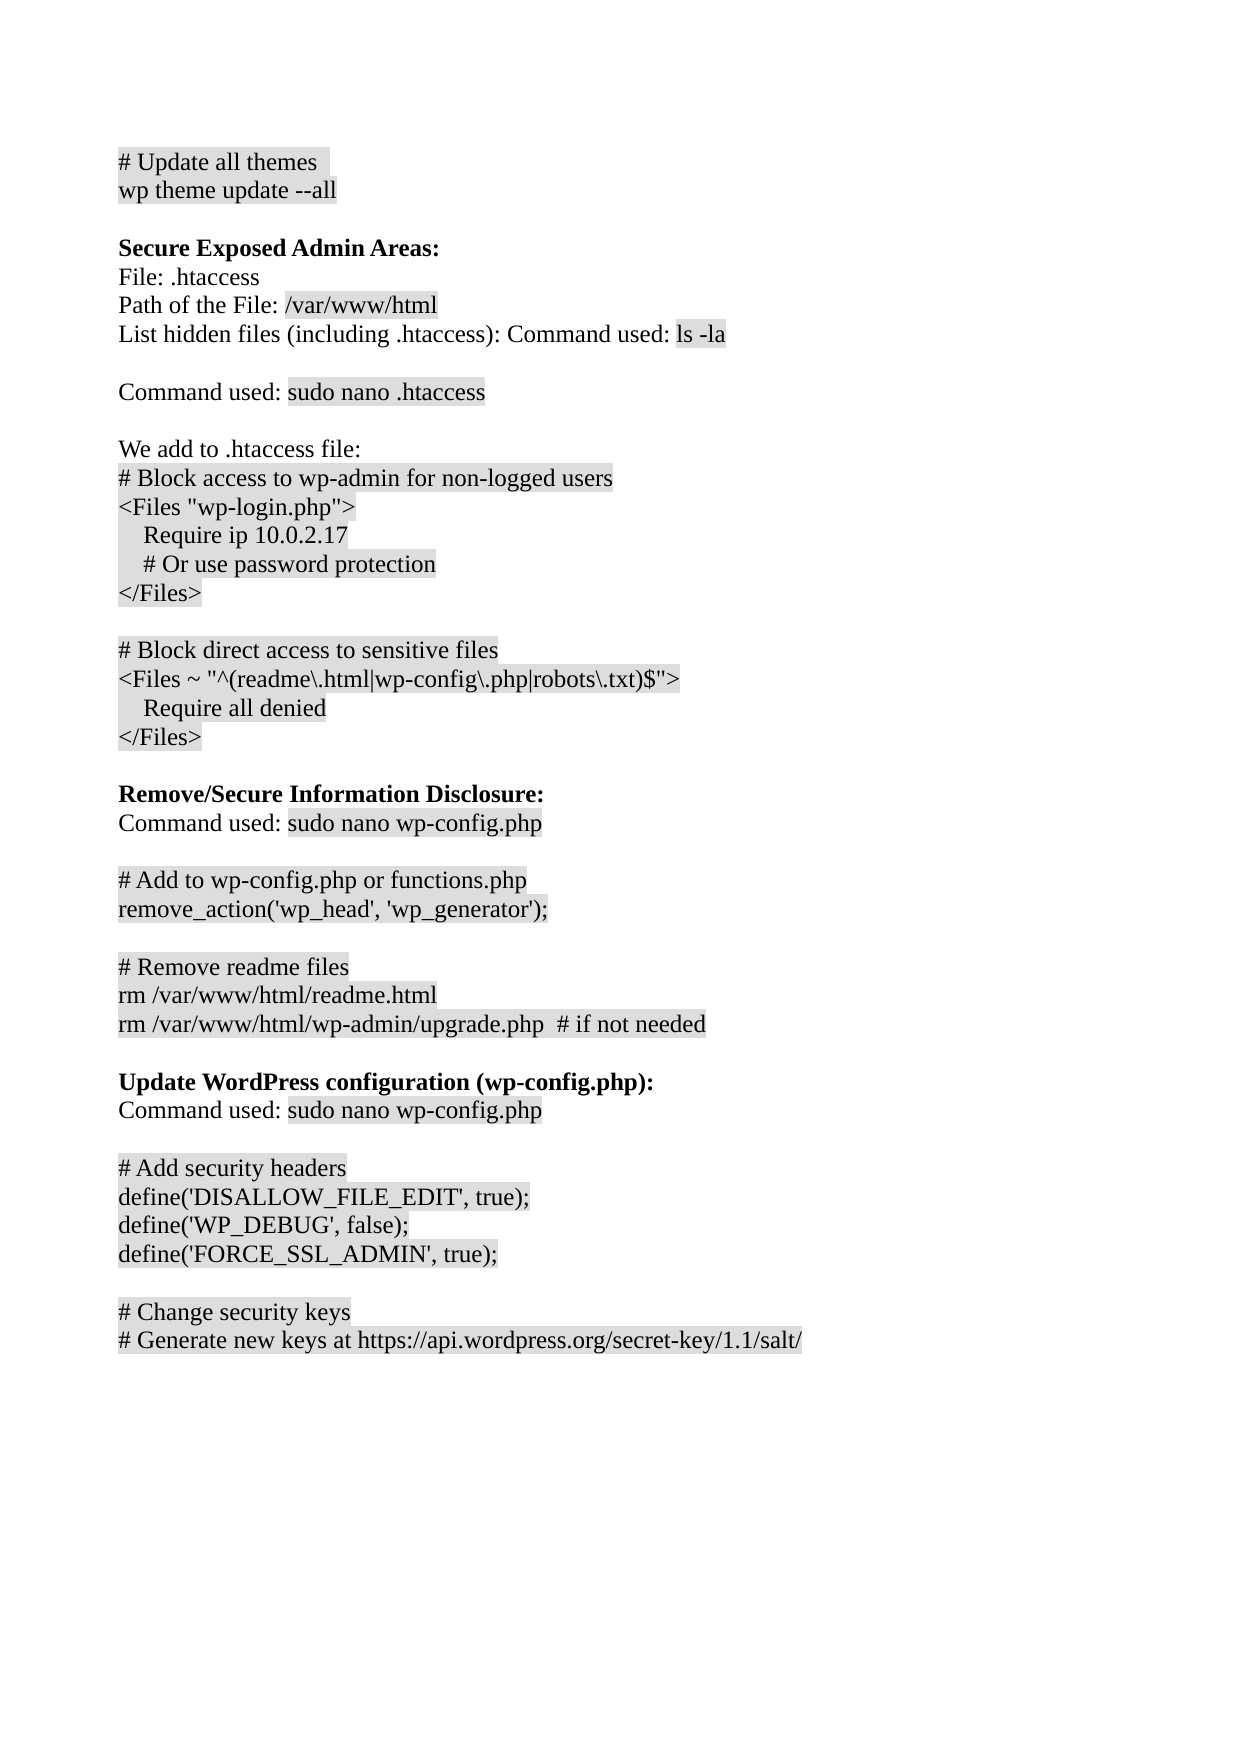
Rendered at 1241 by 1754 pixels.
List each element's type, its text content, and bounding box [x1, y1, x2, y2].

text Secure Exposed Admin Areas: [118, 233, 1122, 262]
text define('WP_DEBUG', false); [118, 1211, 1122, 1239]
text rm /var/www/html/readme.html [118, 981, 1122, 1009]
text Require ip 10.0.2.17 [118, 521, 1122, 549]
text # Change security keys [118, 1297, 1122, 1326]
text # Add to wp-config.php or functions.php [118, 866, 1122, 894]
text # Block direct access to sensitive files [118, 636, 1122, 664]
text </Files> [118, 578, 1122, 607]
text # Remove readme files [118, 952, 1122, 981]
text remove_action('wp_head', 'wp_generator'); [118, 894, 1122, 923]
text Path of the File: /var/www/html [118, 291, 1122, 319]
text </Files> [118, 722, 1122, 751]
text List hidden files (including .htaccess): Command used: ls -la [118, 319, 1122, 348]
text Require all denied [118, 693, 1122, 722]
text File: .htaccess [118, 262, 1122, 291]
text wp theme update --all [118, 176, 1122, 204]
text rm /var/www/html/wp-admin/upgrade.php # if not needed [118, 1009, 1122, 1038]
text Remove/Secure Information Disclosure: [118, 779, 1122, 808]
text Command used: sudo nano wp-config.php [118, 808, 1122, 837]
text # Or use password protection [118, 549, 1122, 578]
text define('FORCE_SSL_ADMIN', true); [118, 1239, 1122, 1268]
text <Files ~ "^(readme\.html|wp-config\.php|robots\.txt)$"> [118, 664, 1122, 693]
text # Block access to wp-admin for non-logged users [118, 463, 1122, 492]
text <Files "wp-login.php"> [118, 492, 1122, 521]
text define('DISALLOW_FILE_EDIT', true); [118, 1182, 1122, 1211]
text # Generate new keys at https://api.wordpress.org/secret-key/1.1/salt/ [118, 1326, 1122, 1354]
text We add to .htaccess file: [118, 434, 1122, 463]
text Update WordPress configuration (wp-config.php): [118, 1067, 1122, 1096]
text Command used: sudo nano .htaccess [118, 377, 1122, 406]
text Command used: sudo nano wp-config.php [118, 1096, 1122, 1124]
text # Update all themes [118, 147, 1122, 176]
text # Add security headers [118, 1153, 1122, 1182]
